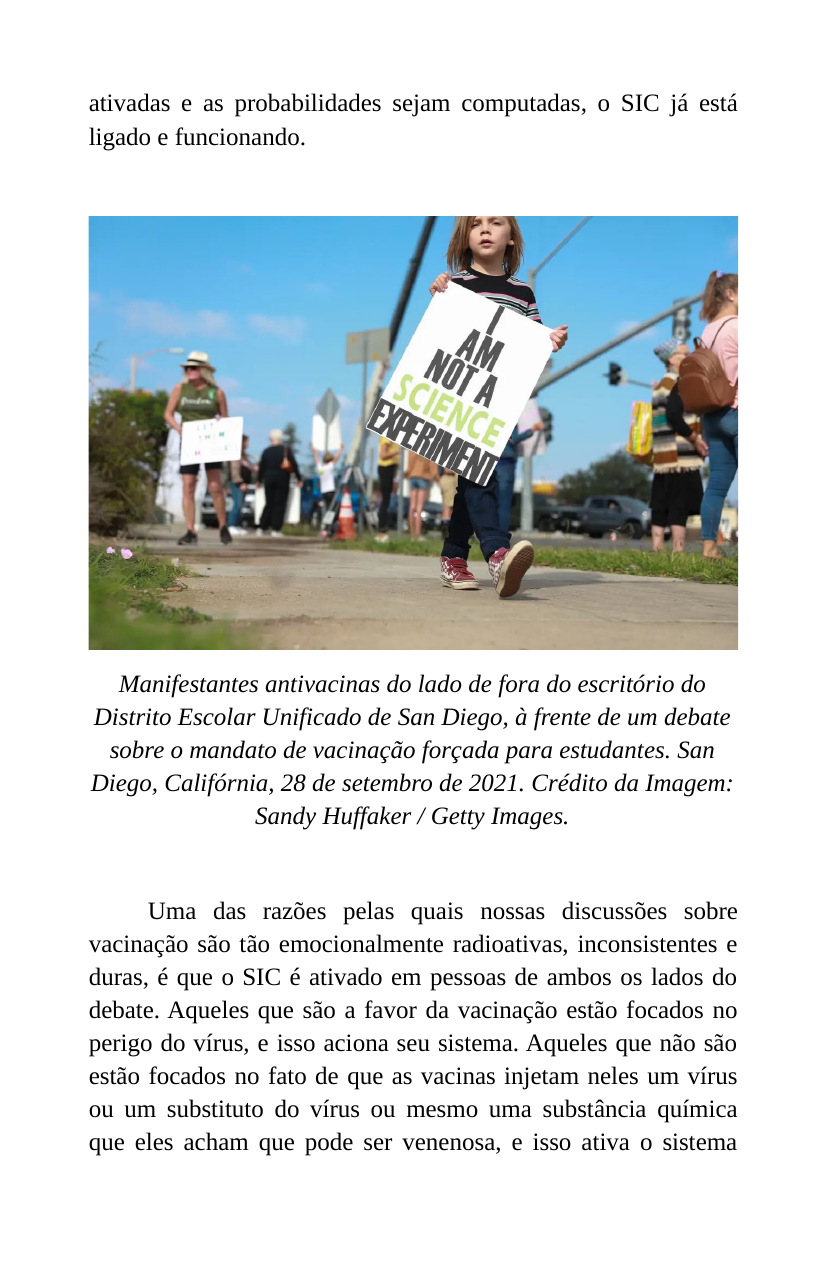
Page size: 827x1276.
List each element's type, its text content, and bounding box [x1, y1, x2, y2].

text Uma das razões pelas quais nossas discussões sobre vacinação são tão emocionalmente radioativas, inconsistentes e duras, é que o SIC é ativado em pessoas de ambos os lados do debate. Aqueles que são a favor da vacinação estão focados no perigo do vírus, e isso aciona seu sistema. Aqueles que não são estão focados no fato de que as vacinas injetam neles um vírus ou um substituto do vírus ou mesmo uma substância química que eles acham que pode ser venenosa, e isso ativa o sistema [88, 896, 738, 1156]
text ativadas e as probabilidades sejam computadas, o SIC já está ligado e funcionando. [88, 88, 738, 150]
text Manifestantes antivacinas do lado de fora do escritório do Distrito Escolar Unificado de San Diego, à frente de um debate sobre o mandato de vacinação forçada para estudantes. San Diego, Califórnia, 28 de setembro de 2021. Crédito da Imagem: Sandy Huffaker / Getty Images. [88, 669, 738, 829]
picture [88, 216, 739, 650]
